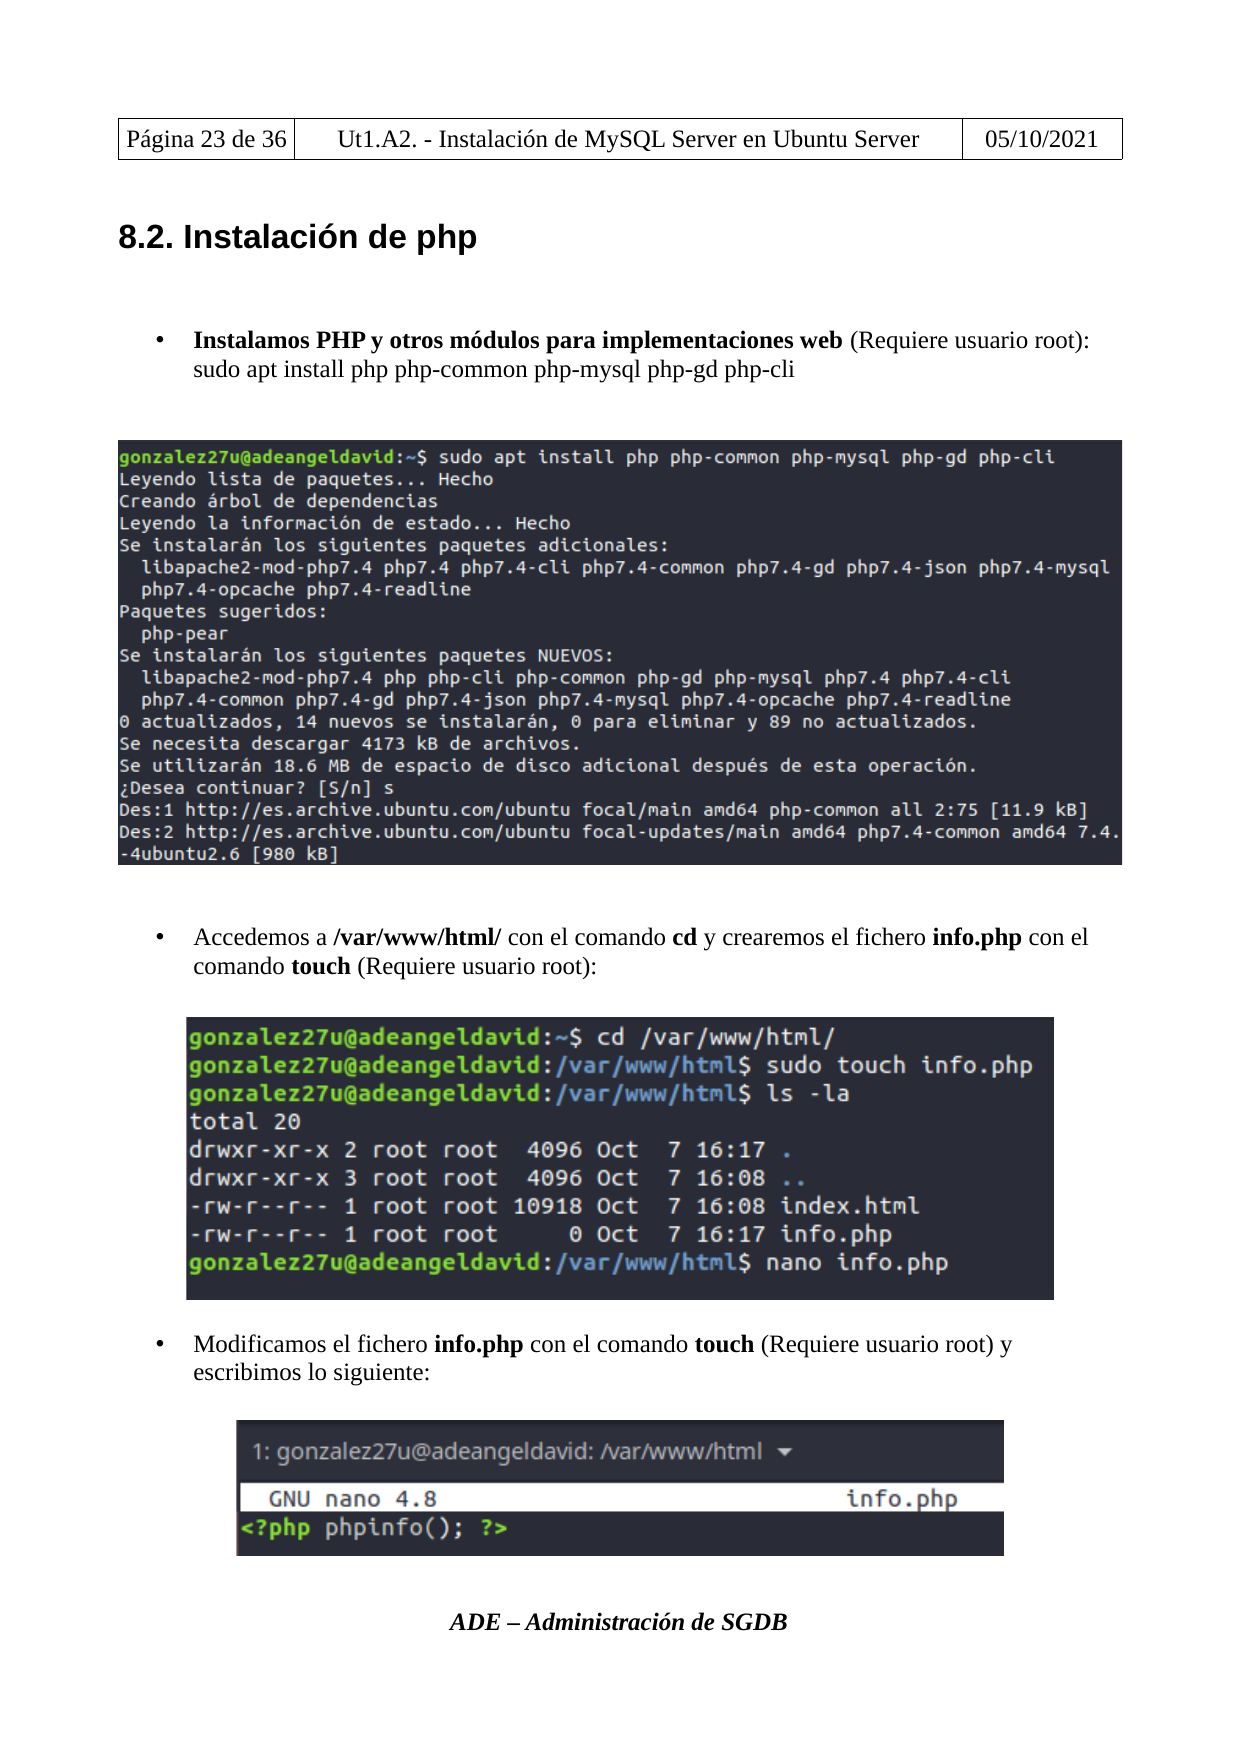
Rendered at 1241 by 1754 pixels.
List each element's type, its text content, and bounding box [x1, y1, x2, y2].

picture [236, 1420, 1004, 1556]
picture [186, 1017, 1054, 1300]
list Accedemos a /var/www/html/ con el comando cd y crearemos el fichero info.php con el comando touch (Requiere usuario root): [156, 922, 1122, 980]
list Instalamos PHP y otros módulos para implementaciones web (Requiere usuario root): sudo apt install php php-common php-mysql php-gd php-cli [156, 325, 1122, 383]
picture [118, 440, 1123, 865]
subtitle 8.2. Instalación de php [118, 217, 1122, 255]
list Modificamos el fichero info.php con el comando touch (Requiere usuario root) y escribimos lo siguiente: [156, 1329, 1122, 1386]
